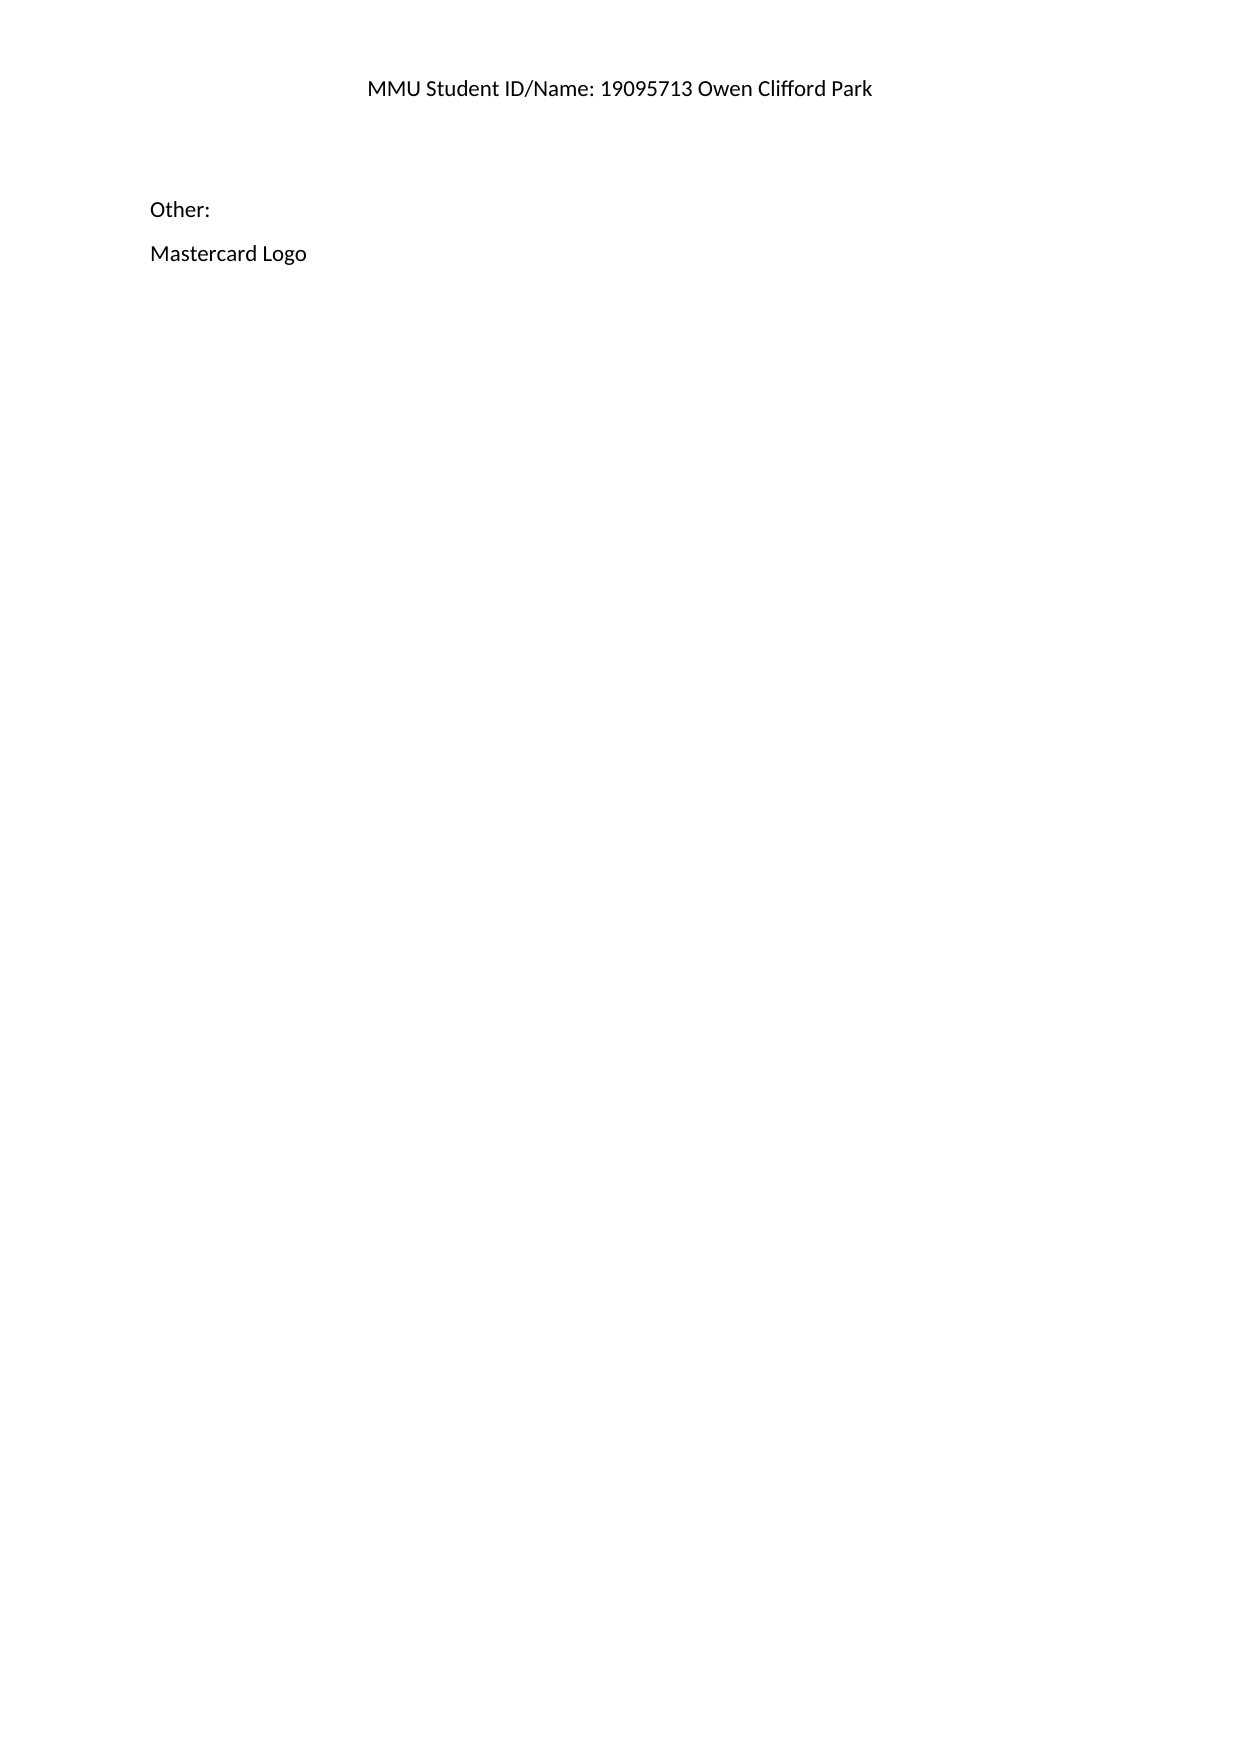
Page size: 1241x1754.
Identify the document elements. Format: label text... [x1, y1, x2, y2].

text Mastercard Logo [150, 239, 1090, 267]
text Other: [150, 195, 1090, 223]
